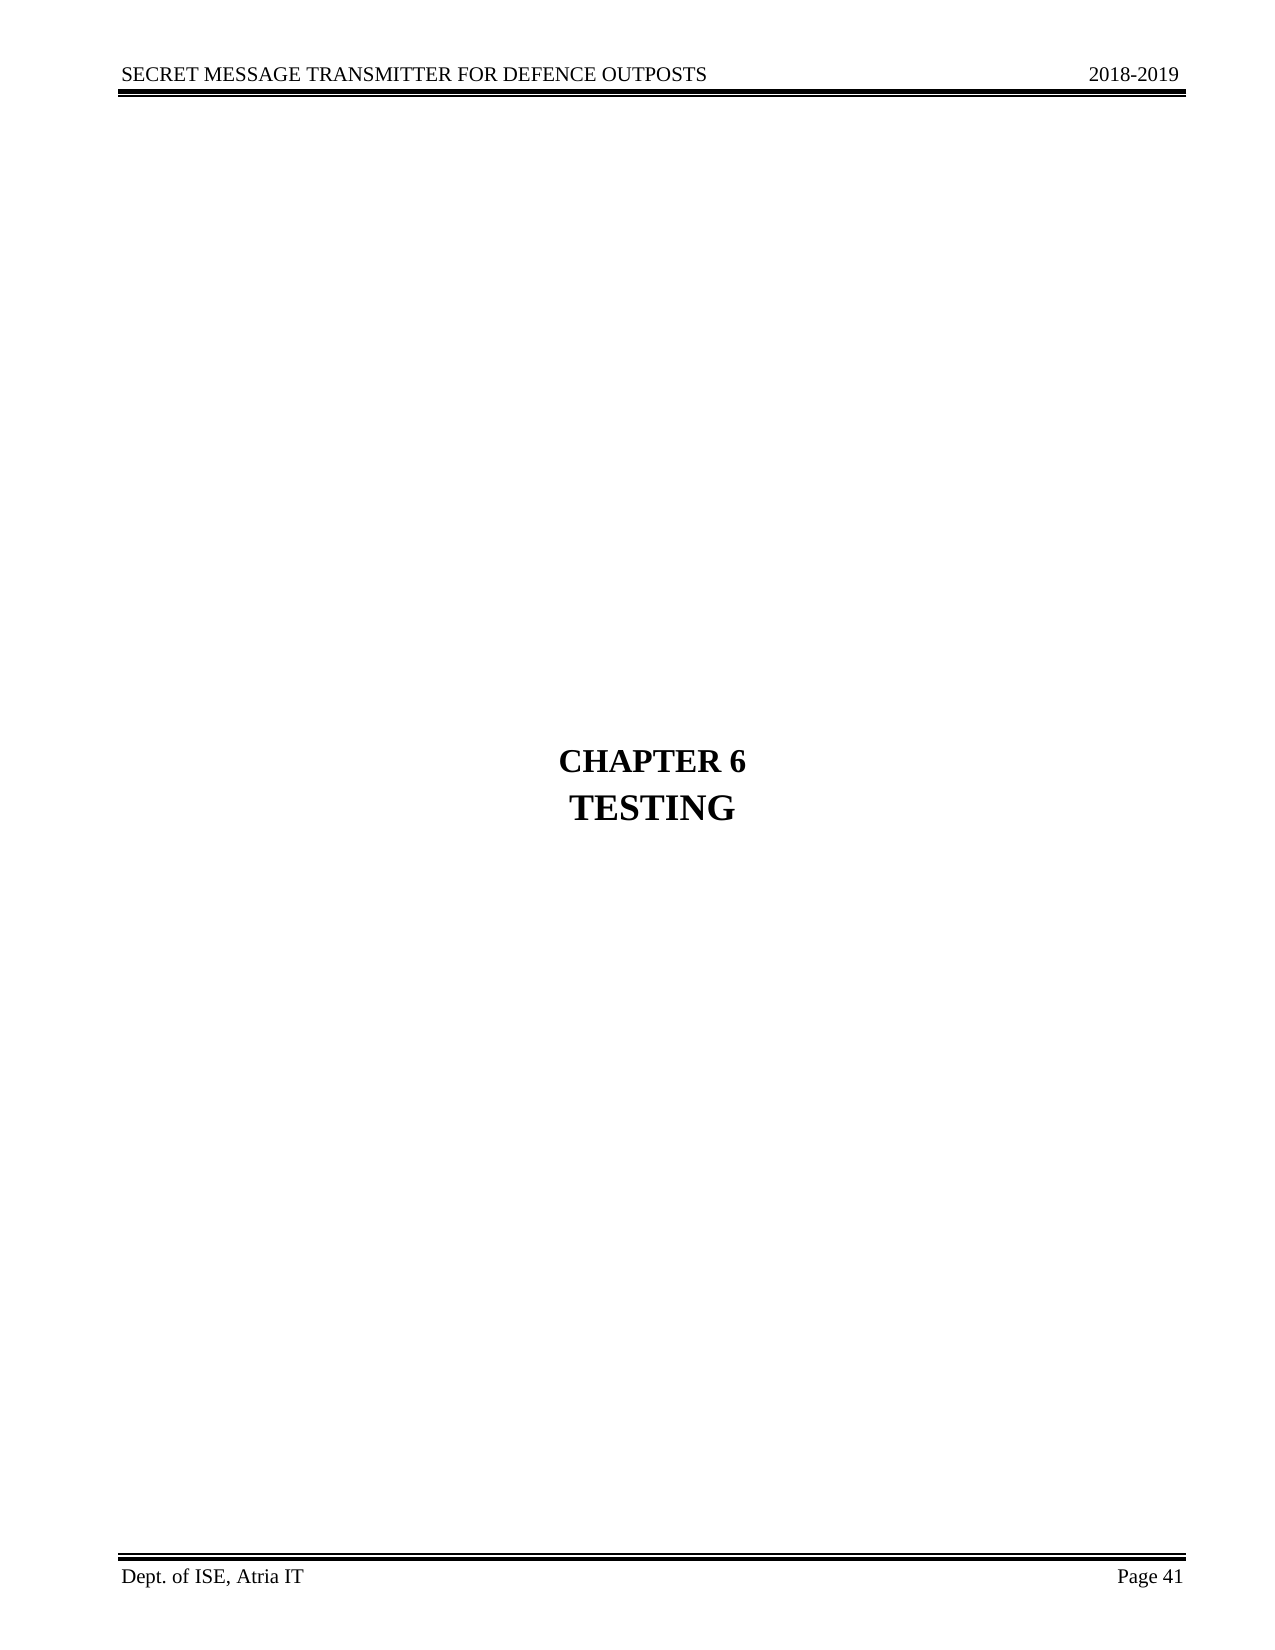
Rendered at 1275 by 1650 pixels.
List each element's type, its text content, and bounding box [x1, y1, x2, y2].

text CHAPTER 6 [118, 741, 1186, 779]
text TESTING [118, 785, 1186, 828]
